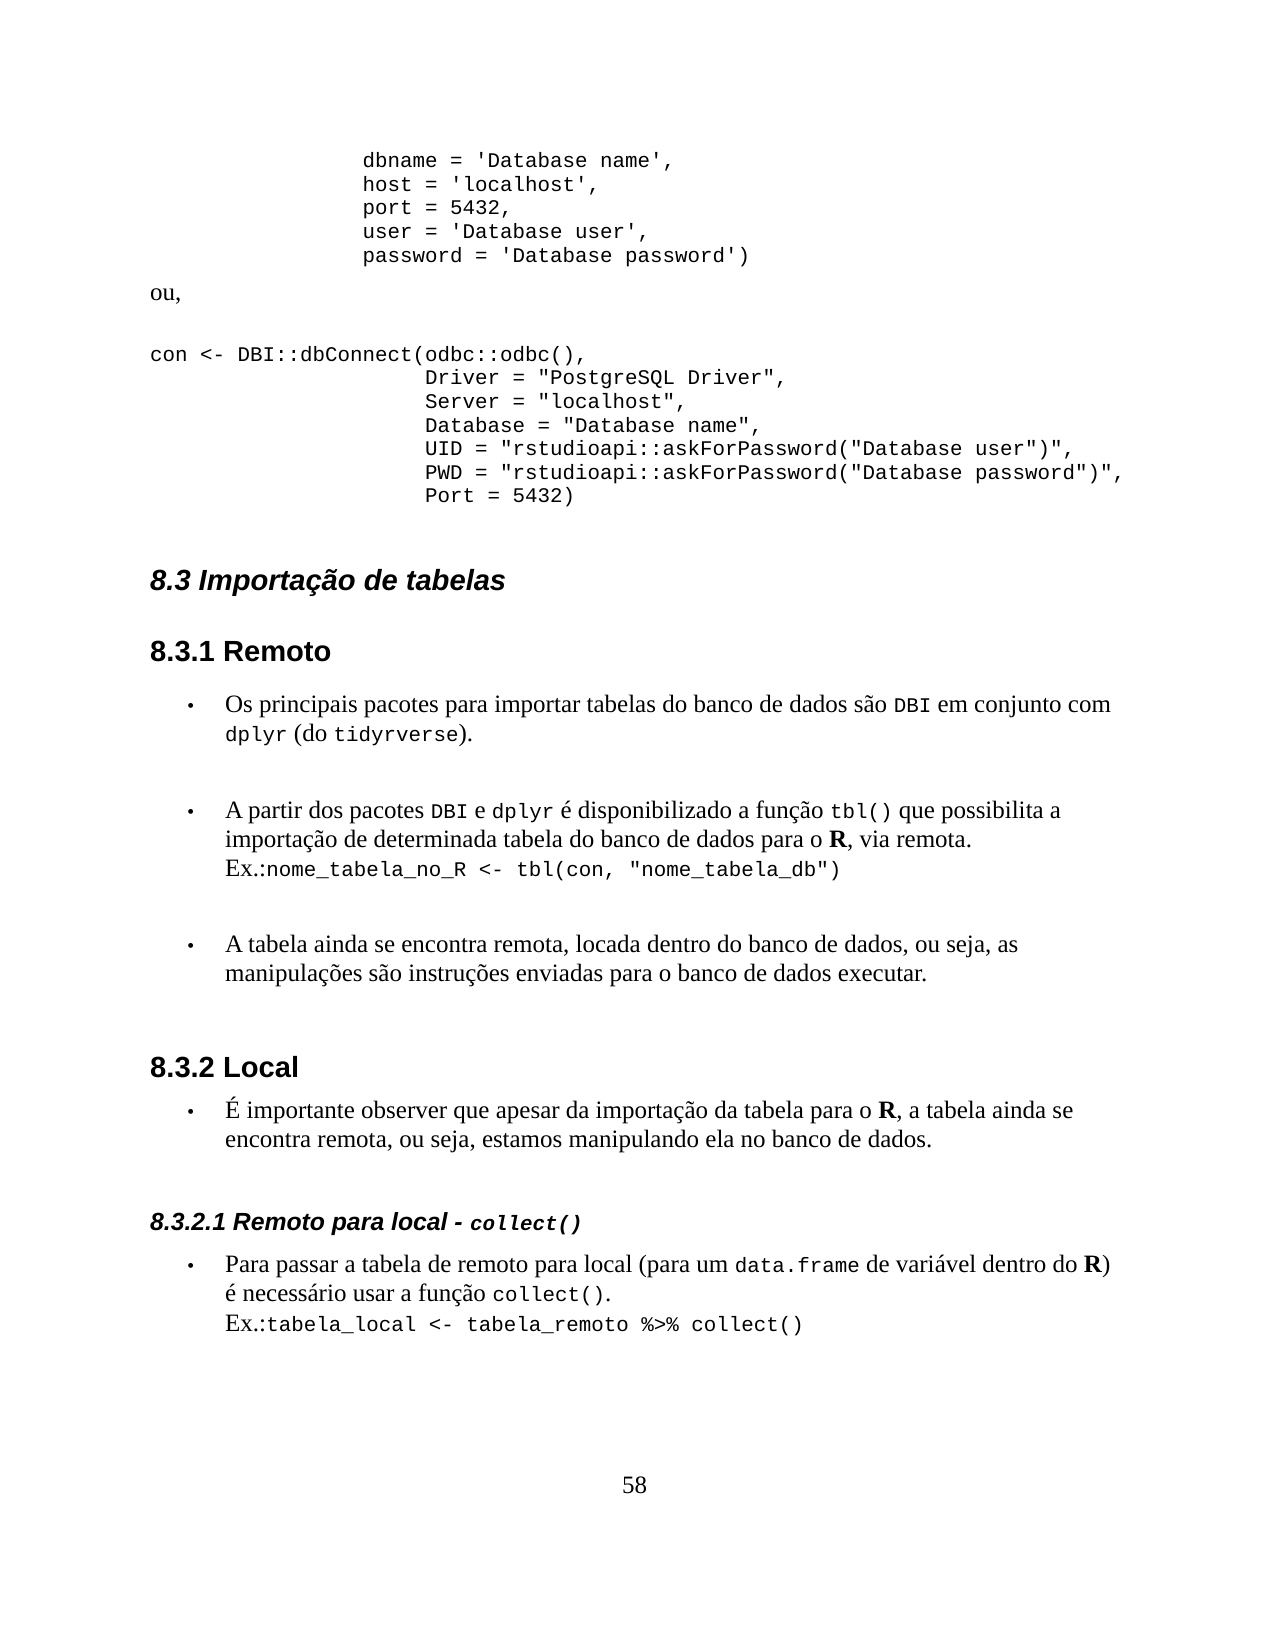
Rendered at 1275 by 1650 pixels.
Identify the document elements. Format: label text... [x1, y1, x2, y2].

list É importante observer que apesar da importação da tabela para o R, a tabela ainda se encontra remota, ou seja, estamos manipulando ela no banco de dados. [187, 1096, 1125, 1182]
text host = 'localhost', [150, 174, 1125, 197]
text port = 5432, [150, 197, 1125, 221]
text ou, [150, 277, 1125, 335]
subtitle 8.3 Importação de tabelas [150, 563, 1125, 596]
subtitle 8.3.1 Remoto [150, 634, 1125, 667]
text Driver = "PostgreSQL Driver", [150, 367, 1125, 391]
text UID = "rstudioapi::askForPassword("Database user")", [150, 438, 1125, 462]
list Os principais pacotes para importar tabelas do banco de dados são DBI em conjunto com dplyr (do tidyrverse). [187, 689, 1125, 777]
text password = 'Database password') [150, 244, 1125, 268]
list A tabela ainda se encontra remota, locada dentro do banco de dados, ou seja, as manipulações são instruções enviadas para o banco de dados executar. [187, 929, 1125, 1016]
subtitle 8.3.2 Local [150, 1049, 1125, 1083]
text Port = 5432) [150, 486, 1125, 509]
text Server = "localhost", [150, 391, 1125, 414]
subtitle 8.3.2.1 Remoto para local - collect() [150, 1207, 1125, 1236]
list Para passar a tabela de remoto para local (para um data.frame de variável dentro do R) é necessário usar a função collect(). Ex.:tabela_local <- tabela_remoto %>% collect() [187, 1249, 1125, 1366]
text user = 'Database user', [150, 221, 1125, 244]
list A partir dos pacotes DBI e dplyr é disponibilizado a função tbl() que possibilita a importação de determinada tabela do banco de dados para o R, via remota. Ex.:nome_tabela_no_R <- tbl(con, "nome_tabela_db") [187, 795, 1125, 911]
text Database = "Database name", [150, 414, 1125, 438]
text con <- DBI::dbConnect(odbc::odbc(), [150, 344, 1125, 367]
text dbname = 'Database name', [150, 150, 1125, 174]
text PWD = "rstudioapi::askForPassword("Database password")", [150, 462, 1125, 486]
